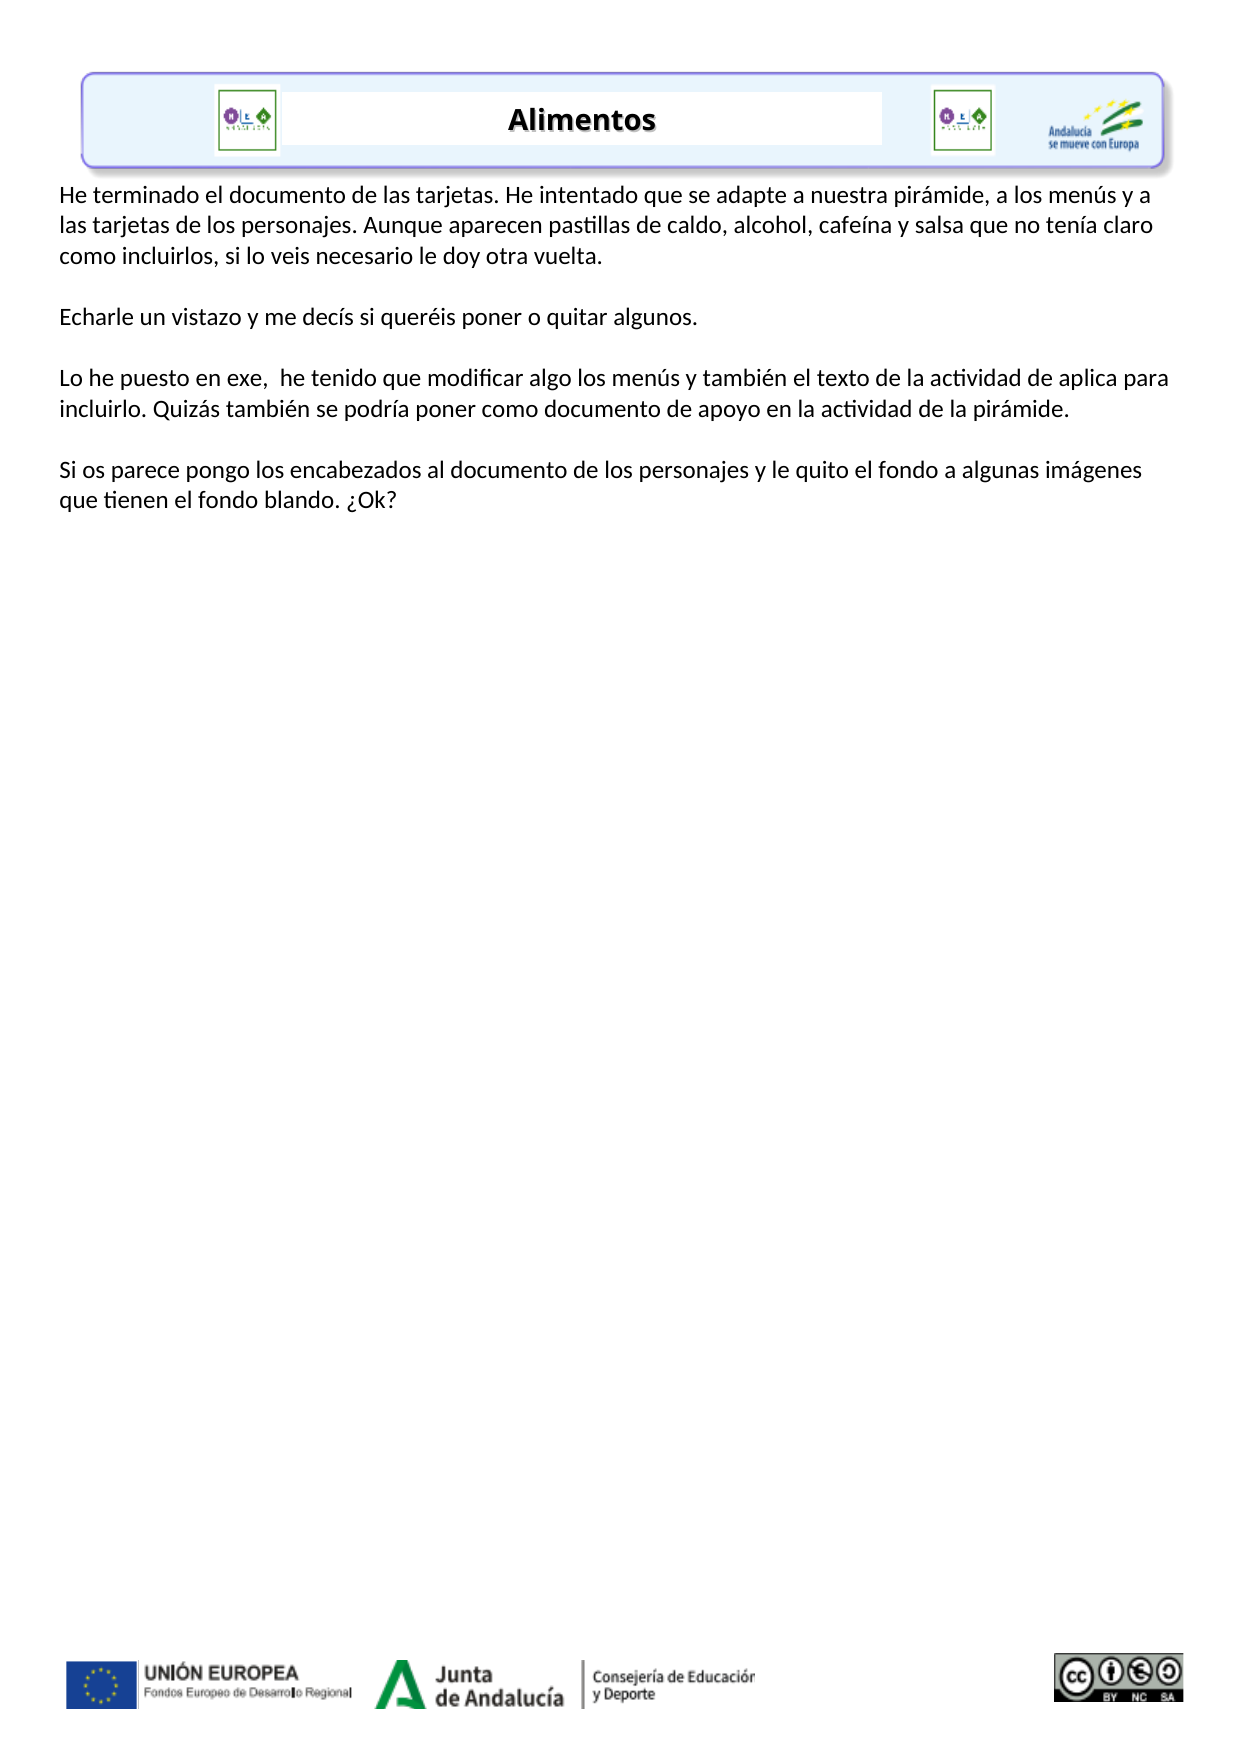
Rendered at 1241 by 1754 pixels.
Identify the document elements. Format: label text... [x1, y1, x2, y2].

text He terminado el documento de las tarjetas. He intentado que se adapte a nuestra pirámide, a los menús y a las tarjetas de los personajes. Aunque aparecen pastillas de caldo, alcohol, cafeína y salsa que no tenía claro como incluirlos, si lo veis necesario le doy otra vuelta. [59, 179, 1181, 271]
picture [69, 62, 1190, 185]
text Lo he puesto en exe, he tenido que modificar algo los menús y también el texto de la actividad de aplica para incluirlo. Quizás también se podría poner como documento de apoyo en la actividad de la pirámide. [59, 362, 1181, 423]
text Si os parece pongo los encabezados al documento de los personajes y le quito el fondo a algunas imágenes que tienen el fondo blando. ¿Ok? [59, 454, 1181, 515]
text Echarle un vistazo y me decís si queréis poner o quitar algunos. [59, 301, 1181, 332]
